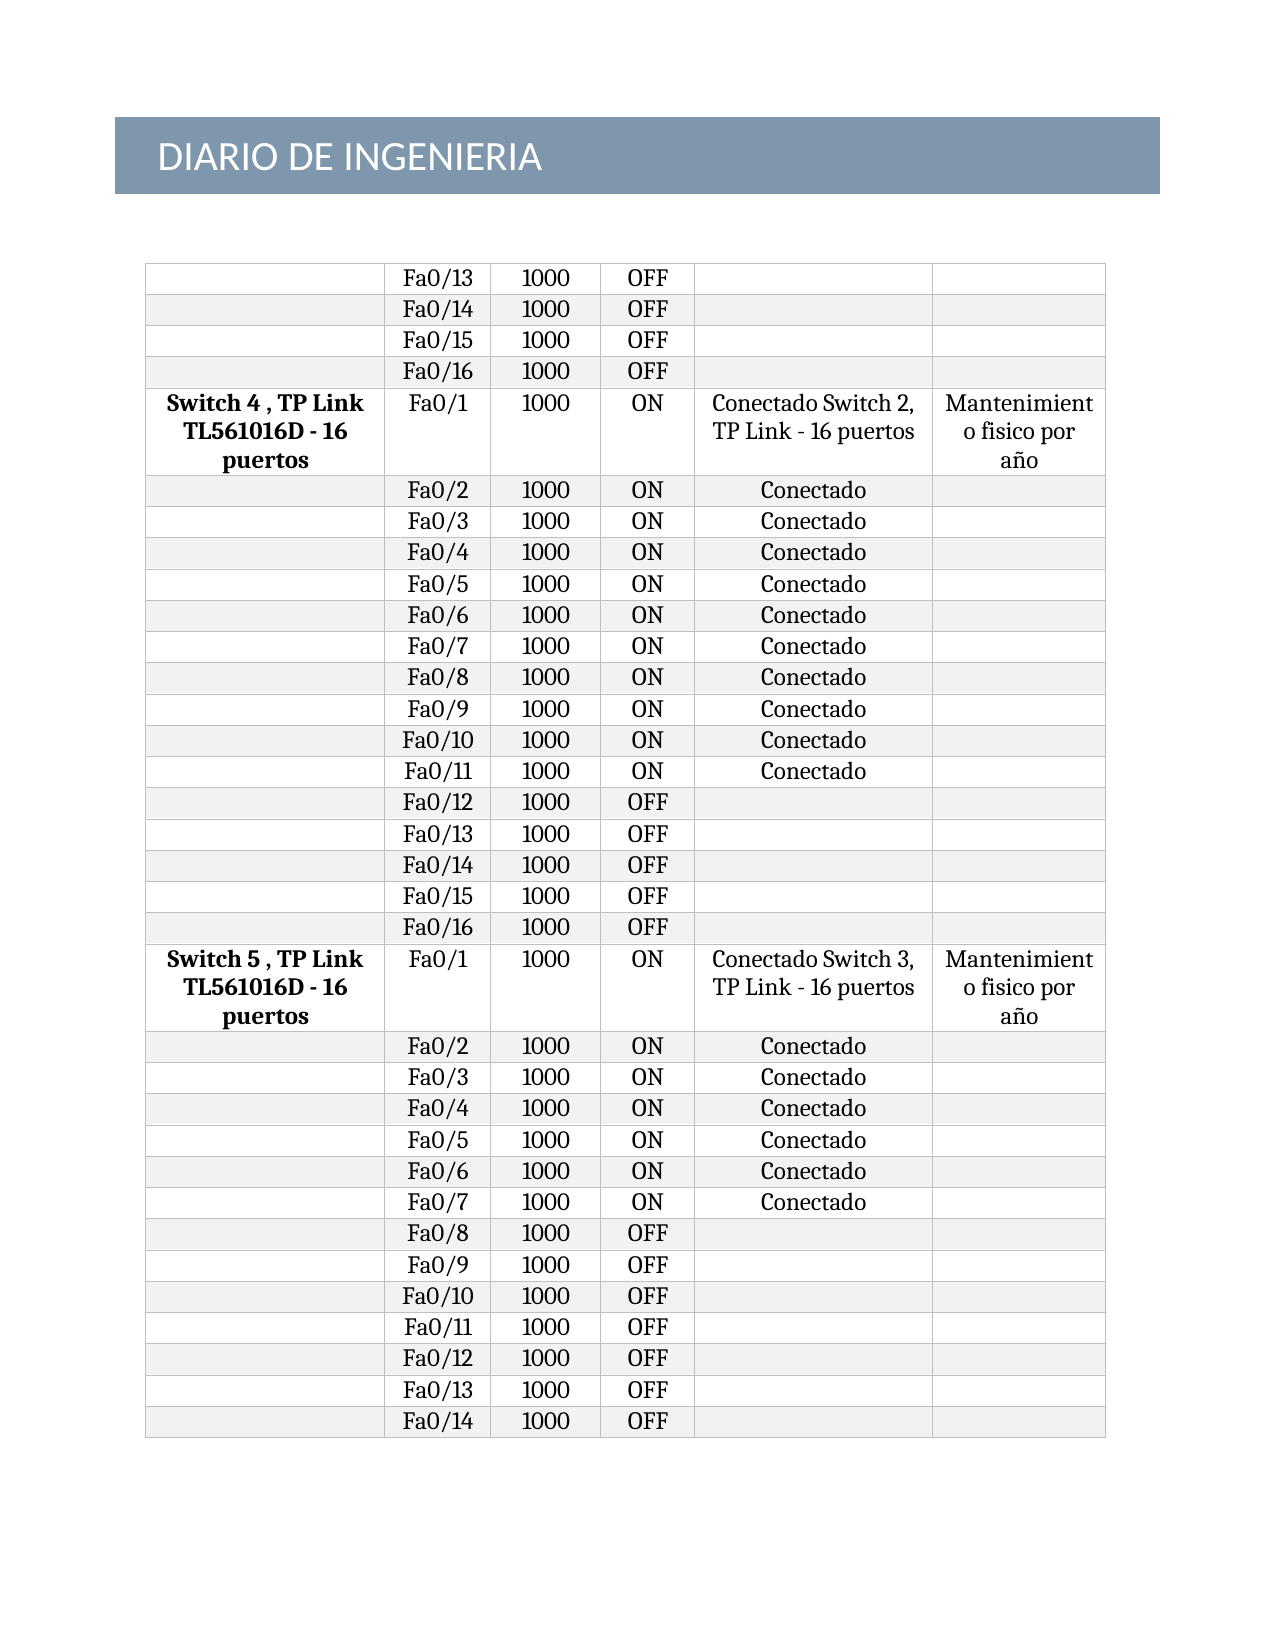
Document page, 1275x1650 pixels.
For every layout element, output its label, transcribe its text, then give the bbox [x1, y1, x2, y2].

table_cell [695, 1407, 932, 1437]
table_cell 1000 [491, 882, 600, 912]
table_cell [146, 788, 384, 818]
table_cell [933, 1376, 1105, 1406]
table_cell 1000 [491, 1251, 600, 1281]
table_cell OFF [601, 1313, 694, 1343]
table_cell [933, 1063, 1105, 1093]
table_cell OFF [601, 326, 694, 356]
table_cell [933, 1313, 1105, 1343]
table_cell ON [601, 757, 694, 787]
table_cell [933, 507, 1105, 537]
table_cell [695, 788, 932, 818]
table_cell 1000 [491, 663, 600, 693]
table_cell Fa0/4 [385, 538, 490, 568]
table_cell 1000 [491, 913, 600, 943]
table_cell [146, 1032, 384, 1062]
table_cell [146, 538, 384, 568]
table_cell ON [601, 1094, 694, 1124]
table_cell [146, 1094, 384, 1124]
table_cell Conectado [695, 726, 932, 756]
table_cell Conectado [695, 663, 932, 693]
table_cell 1000 [491, 1126, 600, 1156]
table_cell 1000 [491, 538, 600, 568]
table_cell [695, 1251, 932, 1281]
table_cell [146, 851, 384, 881]
table_cell [933, 538, 1105, 568]
table_cell [146, 882, 384, 912]
table_cell OFF [601, 1344, 694, 1374]
table_cell Conectado [695, 507, 932, 537]
table_cell ON [601, 1032, 694, 1062]
table_cell Conectado [695, 1032, 932, 1062]
table_cell OFF [601, 820, 694, 850]
table_cell 1000 [491, 1313, 600, 1343]
table_cell Fa0/7 [385, 1188, 490, 1218]
table_cell 1000 [491, 601, 600, 631]
table_cell ON [601, 1157, 694, 1187]
table_cell [933, 1251, 1105, 1281]
table_cell 1000 [491, 632, 600, 662]
table_cell [933, 1094, 1105, 1124]
table_cell [933, 264, 1105, 294]
table_cell [933, 1157, 1105, 1187]
table_cell Conectado [695, 1063, 932, 1093]
table_cell [146, 663, 384, 693]
table_cell Fa0/8 [385, 663, 490, 693]
table_cell ON [601, 1126, 694, 1156]
table_cell Fa0/4 [385, 1094, 490, 1124]
table_cell [933, 1344, 1105, 1374]
table_cell Fa0/12 [385, 788, 490, 818]
table_cell [933, 295, 1105, 325]
table_cell [146, 1157, 384, 1187]
table_cell [146, 326, 384, 356]
table_cell 1000 [491, 1376, 600, 1406]
table_cell ON [601, 507, 694, 537]
table_cell [695, 820, 932, 850]
table_cell [695, 1219, 932, 1249]
table_cell Fa0/14 [385, 1407, 490, 1437]
table_cell Fa0/16 [385, 913, 490, 943]
table_cell [146, 1407, 384, 1437]
table_cell Fa0/3 [385, 1063, 490, 1093]
table_cell [146, 757, 384, 787]
table_cell Fa0/5 [385, 1126, 490, 1156]
table_cell [933, 757, 1105, 787]
table_cell Fa0/6 [385, 601, 490, 631]
table_cell [146, 264, 384, 294]
table_cell ON [601, 570, 694, 600]
table_cell Conectado Switch 3, TP Link - 16 puertos [695, 945, 932, 1031]
table_cell 1000 [491, 389, 600, 475]
table_cell [146, 1251, 384, 1281]
table_cell [146, 1188, 384, 1218]
table_cell Fa0/10 [385, 726, 490, 756]
table_cell 1000 [491, 1407, 600, 1437]
table_cell 1000 [491, 295, 600, 325]
table_cell OFF [601, 1376, 694, 1406]
table_cell OFF [601, 788, 694, 818]
table_cell [146, 357, 384, 387]
table_cell 1000 [491, 476, 600, 506]
table_cell Conectado [695, 601, 932, 631]
table_cell 1000 [491, 945, 600, 1031]
table_cell [933, 851, 1105, 881]
table_cell ON [601, 663, 694, 693]
table_cell ON [601, 601, 694, 631]
table_cell OFF [601, 357, 694, 387]
table_cell ON [601, 476, 694, 506]
table_cell 1000 [491, 1219, 600, 1249]
table_cell Fa0/9 [385, 1251, 490, 1281]
table_cell Fa0/11 [385, 757, 490, 787]
table_cell 1000 [491, 788, 600, 818]
table_cell OFF [601, 295, 694, 325]
table_cell Fa0/9 [385, 695, 490, 725]
table_cell [695, 1376, 932, 1406]
table_cell Fa0/12 [385, 1344, 490, 1374]
table_cell Fa0/14 [385, 295, 490, 325]
table_cell 1000 [491, 1032, 600, 1062]
table_cell [933, 357, 1105, 387]
table_cell Mantenimiento fisico por año [933, 945, 1105, 1031]
table_cell [146, 1063, 384, 1093]
table_cell ON [601, 538, 694, 568]
table_cell Conectado [695, 538, 932, 568]
table_cell 1000 [491, 326, 600, 356]
table_cell Switch 4 , TP Link TL561016D - 16 puertos [146, 389, 384, 475]
table_cell Fa0/2 [385, 1032, 490, 1062]
table_cell Fa0/10 [385, 1282, 490, 1312]
table_cell [933, 1282, 1105, 1312]
table_cell [695, 357, 932, 387]
table_cell [933, 601, 1105, 631]
table_cell Conectado [695, 570, 932, 600]
table_cell [695, 295, 932, 325]
table_cell 1000 [491, 1157, 600, 1187]
table_cell [933, 695, 1105, 725]
table_cell Fa0/15 [385, 326, 490, 356]
table_cell [146, 570, 384, 600]
table_cell Fa0/13 [385, 1376, 490, 1406]
table_cell 1000 [491, 1344, 600, 1374]
table_cell ON [601, 1188, 694, 1218]
table_cell Fa0/11 [385, 1313, 490, 1343]
table_cell Conectado [695, 632, 932, 662]
table_cell [695, 851, 932, 881]
table_cell Conectado [695, 1157, 932, 1187]
table_cell [933, 882, 1105, 912]
table_cell [146, 476, 384, 506]
table_cell [146, 913, 384, 943]
table_cell 1000 [491, 851, 600, 881]
table_cell [146, 295, 384, 325]
table_cell Fa0/5 [385, 570, 490, 600]
table_cell [695, 882, 932, 912]
table_cell 1000 [491, 357, 600, 387]
table_cell Conectado [695, 757, 932, 787]
table_cell [933, 788, 1105, 818]
table_cell 1000 [491, 1188, 600, 1218]
table_cell 1000 [491, 570, 600, 600]
table_cell Conectado Switch 2, TP Link - 16 puertos [695, 389, 932, 475]
table_cell [146, 695, 384, 725]
table_cell [146, 1282, 384, 1312]
table_cell 1000 [491, 757, 600, 787]
table_cell Fa0/6 [385, 1157, 490, 1187]
table_cell [933, 1407, 1105, 1437]
table_cell OFF [601, 1219, 694, 1249]
table_cell [146, 726, 384, 756]
table_cell Conectado [695, 1188, 932, 1218]
table_cell [146, 1376, 384, 1406]
table_cell Fa0/13 [385, 264, 490, 294]
table_cell Fa0/1 [385, 389, 490, 475]
table_cell Conectado [695, 1126, 932, 1156]
table_cell OFF [601, 882, 694, 912]
table_cell 1000 [491, 726, 600, 756]
table_cell ON [601, 389, 694, 475]
table_cell [146, 820, 384, 850]
table_cell Mantenimiento fisico por año [933, 389, 1105, 475]
table_cell [933, 632, 1105, 662]
table_cell [146, 1219, 384, 1249]
table_cell Fa0/16 [385, 357, 490, 387]
table_cell 1000 [491, 264, 600, 294]
table_cell OFF [601, 264, 694, 294]
table_cell Conectado [695, 476, 932, 506]
table_cell [146, 1126, 384, 1156]
table_cell 1000 [491, 1282, 600, 1312]
table_cell [146, 1344, 384, 1374]
table_cell OFF [601, 851, 694, 881]
table_cell 1000 [491, 1063, 600, 1093]
table_cell [933, 1188, 1105, 1218]
table_cell [146, 601, 384, 631]
table_cell [933, 1032, 1105, 1062]
table_cell 1000 [491, 695, 600, 725]
table_cell [933, 1219, 1105, 1249]
table_cell Fa0/15 [385, 882, 490, 912]
table_cell Fa0/8 [385, 1219, 490, 1249]
table_cell [146, 632, 384, 662]
table_cell [695, 326, 932, 356]
table_cell [933, 726, 1105, 756]
table_cell Switch 5 , TP Link TL561016D - 16 puertos [146, 945, 384, 1031]
table_cell [695, 1344, 932, 1374]
table_cell [695, 1313, 932, 1343]
table_cell Fa0/14 [385, 851, 490, 881]
table_cell [933, 476, 1105, 506]
table_cell OFF [601, 1251, 694, 1281]
table_cell [933, 1126, 1105, 1156]
table_cell 1000 [491, 1094, 600, 1124]
table_cell Fa0/3 [385, 507, 490, 537]
table_cell ON [601, 632, 694, 662]
table_cell ON [601, 945, 694, 1031]
table_cell Fa0/1 [385, 945, 490, 1031]
table_cell Conectado [695, 1094, 932, 1124]
table_cell ON [601, 1063, 694, 1093]
table_cell Fa0/7 [385, 632, 490, 662]
table_cell ON [601, 726, 694, 756]
table_cell [933, 570, 1105, 600]
table_cell [933, 326, 1105, 356]
table_cell [695, 913, 932, 943]
table_cell ON [601, 695, 694, 725]
table_cell OFF [601, 1282, 694, 1312]
table_cell [933, 663, 1105, 693]
table_cell [146, 1313, 384, 1343]
table_cell [933, 820, 1105, 850]
table_cell [933, 913, 1105, 943]
table_cell OFF [601, 913, 694, 943]
table_cell [695, 264, 932, 294]
table_cell Fa0/13 [385, 820, 490, 850]
table_cell [146, 507, 384, 537]
table_cell Conectado [695, 695, 932, 725]
table_cell 1000 [491, 820, 600, 850]
table_cell OFF [601, 1407, 694, 1437]
table_cell Fa0/2 [385, 476, 490, 506]
table_cell 1000 [491, 507, 600, 537]
table_cell [695, 1282, 932, 1312]
